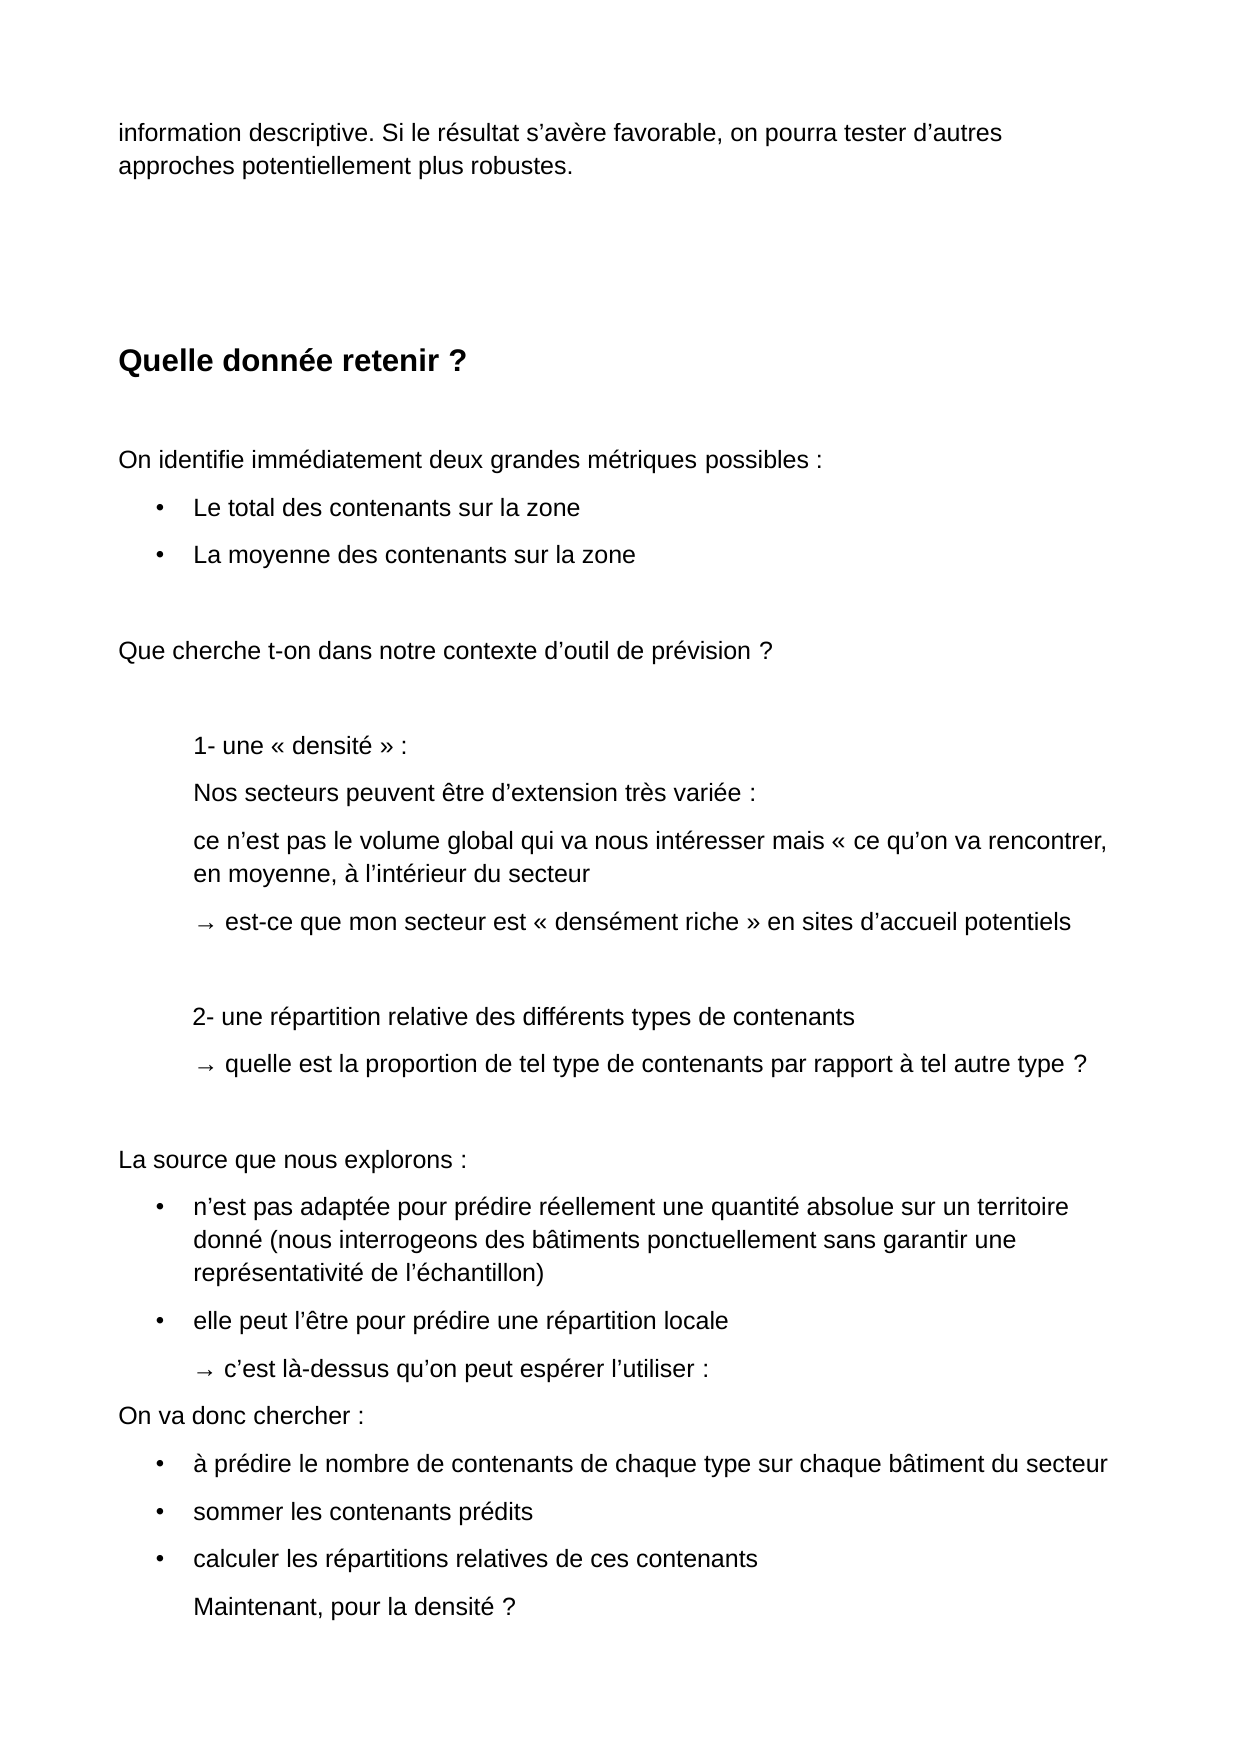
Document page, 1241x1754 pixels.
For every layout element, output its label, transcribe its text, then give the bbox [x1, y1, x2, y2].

text Quelle donnée retenir ? [118, 342, 1122, 377]
text On identifie immédiatement deux grandes métriques possibles : [118, 445, 1122, 474]
list n’est pas adaptée pour prédire réellement une quantité absolue sur un territoire donné (nous interrogeons des bâtiments ponctuellement sans garantir une représentativité de l’échantillon) [156, 1192, 1122, 1287]
list Nos secteurs peuvent être d’extension très variée : [156, 778, 1122, 807]
list La moyenne des contenants sur la zone [156, 540, 1122, 569]
list Maintenant, pour la densité ? [156, 1592, 1122, 1621]
text → c’est là-dessus qu’on peut espérer l’utiliser : [118, 1354, 1122, 1382]
list ce n’est pas le volume global qui va nous intéresser mais « ce qu’on va rencontrer, en moyenne, à l’intérieur du secteur [156, 826, 1122, 888]
list → est-ce que mon secteur est « densément riche » en sites d’accueil potentiels [156, 907, 1122, 935]
list Le total des contenants sur la zone [156, 493, 1122, 521]
text On va donc chercher : [118, 1401, 1122, 1430]
list à prédire le nombre de contenants de chaque type sur chaque bâtiment du secteur [156, 1449, 1122, 1478]
text La source que nous explorons : [118, 1145, 1122, 1173]
text 2- une répartition relative des différents types de contenants [118, 1002, 1122, 1031]
list elle peut l’être pour prédire une répartition locale [156, 1306, 1122, 1335]
list 1- une « densité » : [156, 731, 1122, 759]
list sommer les contenants prédits [156, 1497, 1122, 1526]
text Que cherche t-on dans notre contexte d’outil de prévision ? [118, 636, 1122, 664]
text information descriptive. Si le résultat s’avère favorable, on pourra tester d’autres approches potentiellement plus robustes. [118, 118, 1122, 180]
list → quelle est la proportion de tel type de contenants par rapport à tel autre type ? [156, 1049, 1122, 1078]
list calculer les répartitions relatives de ces contenants [156, 1544, 1122, 1573]
